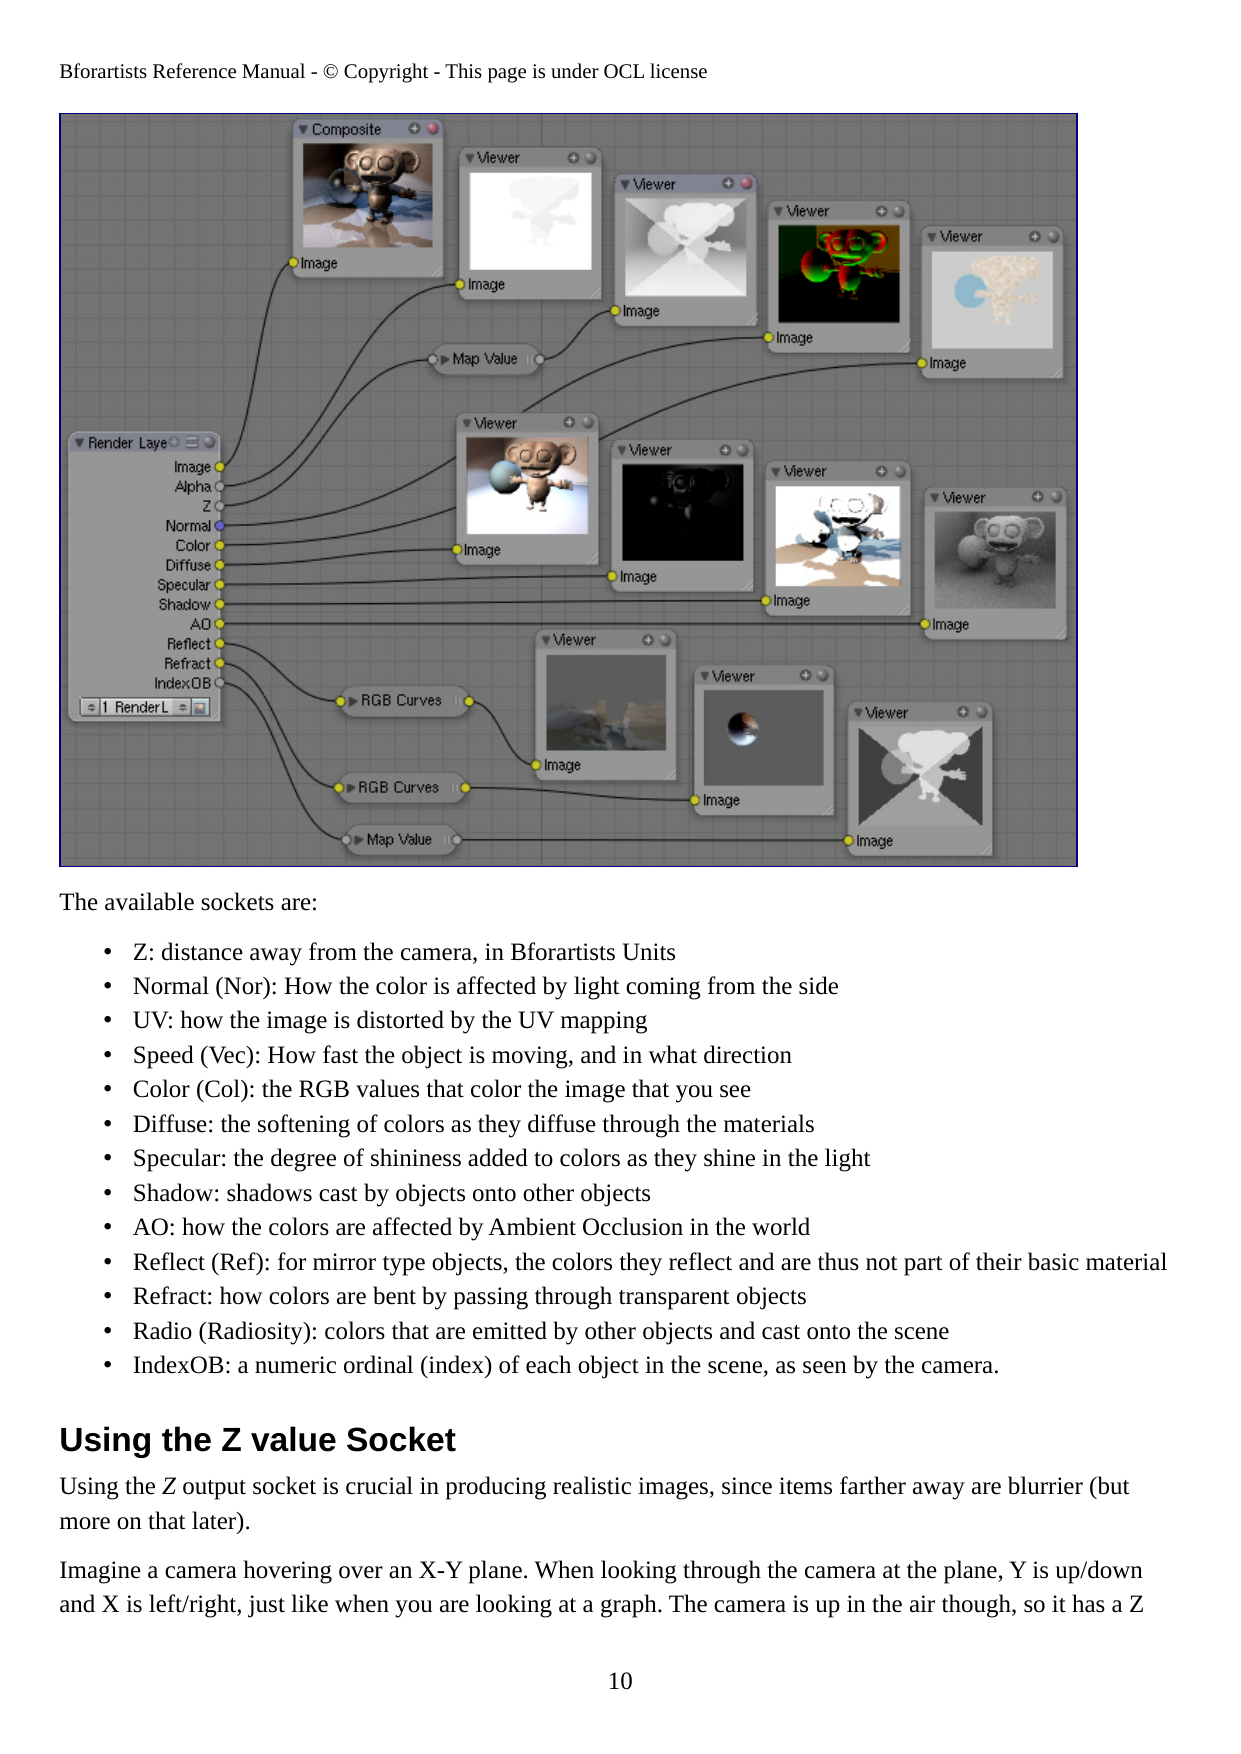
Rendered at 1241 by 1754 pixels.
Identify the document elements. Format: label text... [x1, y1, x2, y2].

list AO: how the colors are affected by Ambient Occlusion in the world [103, 1212, 1181, 1241]
picture [61, 114, 1076, 866]
list IndexOB: a numeric ordinal (index) of each object in the scene, as seen by the camera. [103, 1350, 1181, 1379]
text The available sockets are: [59, 887, 1181, 916]
list Reflect (Ref): for mirror type objects, the colors they reflect and are thus not part of their basic material [103, 1247, 1181, 1276]
list Z: distance away from the camera, in Bforartists Units [103, 937, 1181, 965]
subtitle Using the Z value Socket [59, 1420, 1181, 1459]
list UV: how the image is distorted by the UV mapping [103, 1006, 1181, 1034]
list Radio (Radiosity): colors that are emitted by other objects and cast onto the scene [103, 1316, 1181, 1344]
list Speed (Vec): How fast the object is moving, and in what direction [103, 1040, 1181, 1069]
list Normal (Nor): How the color is affected by light coming from the side [103, 971, 1181, 1000]
text Using the Z output socket is crucial in producing realistic images, since items farther away are blurrier (but more on that later). [59, 1471, 1181, 1534]
list Shadow: shadows cast by objects onto other objects [103, 1178, 1181, 1207]
list Refract: how colors are bent by passing through transparent objects [103, 1281, 1181, 1310]
list Diffuse: the softening of colors as they diffuse through the materials [103, 1109, 1181, 1138]
list Specular: the degree of shininess added to colors as they shine in the light [103, 1143, 1181, 1172]
list Color (Col): the RGB values that color the image that you see [103, 1074, 1181, 1103]
text Imagine a camera hovering over an X-Y plane. When looking through the camera at the plane, Y is up/down and X is left/right, just like when you are looking at a graph. The camera is up in the air though, so it has a Z [59, 1555, 1181, 1618]
